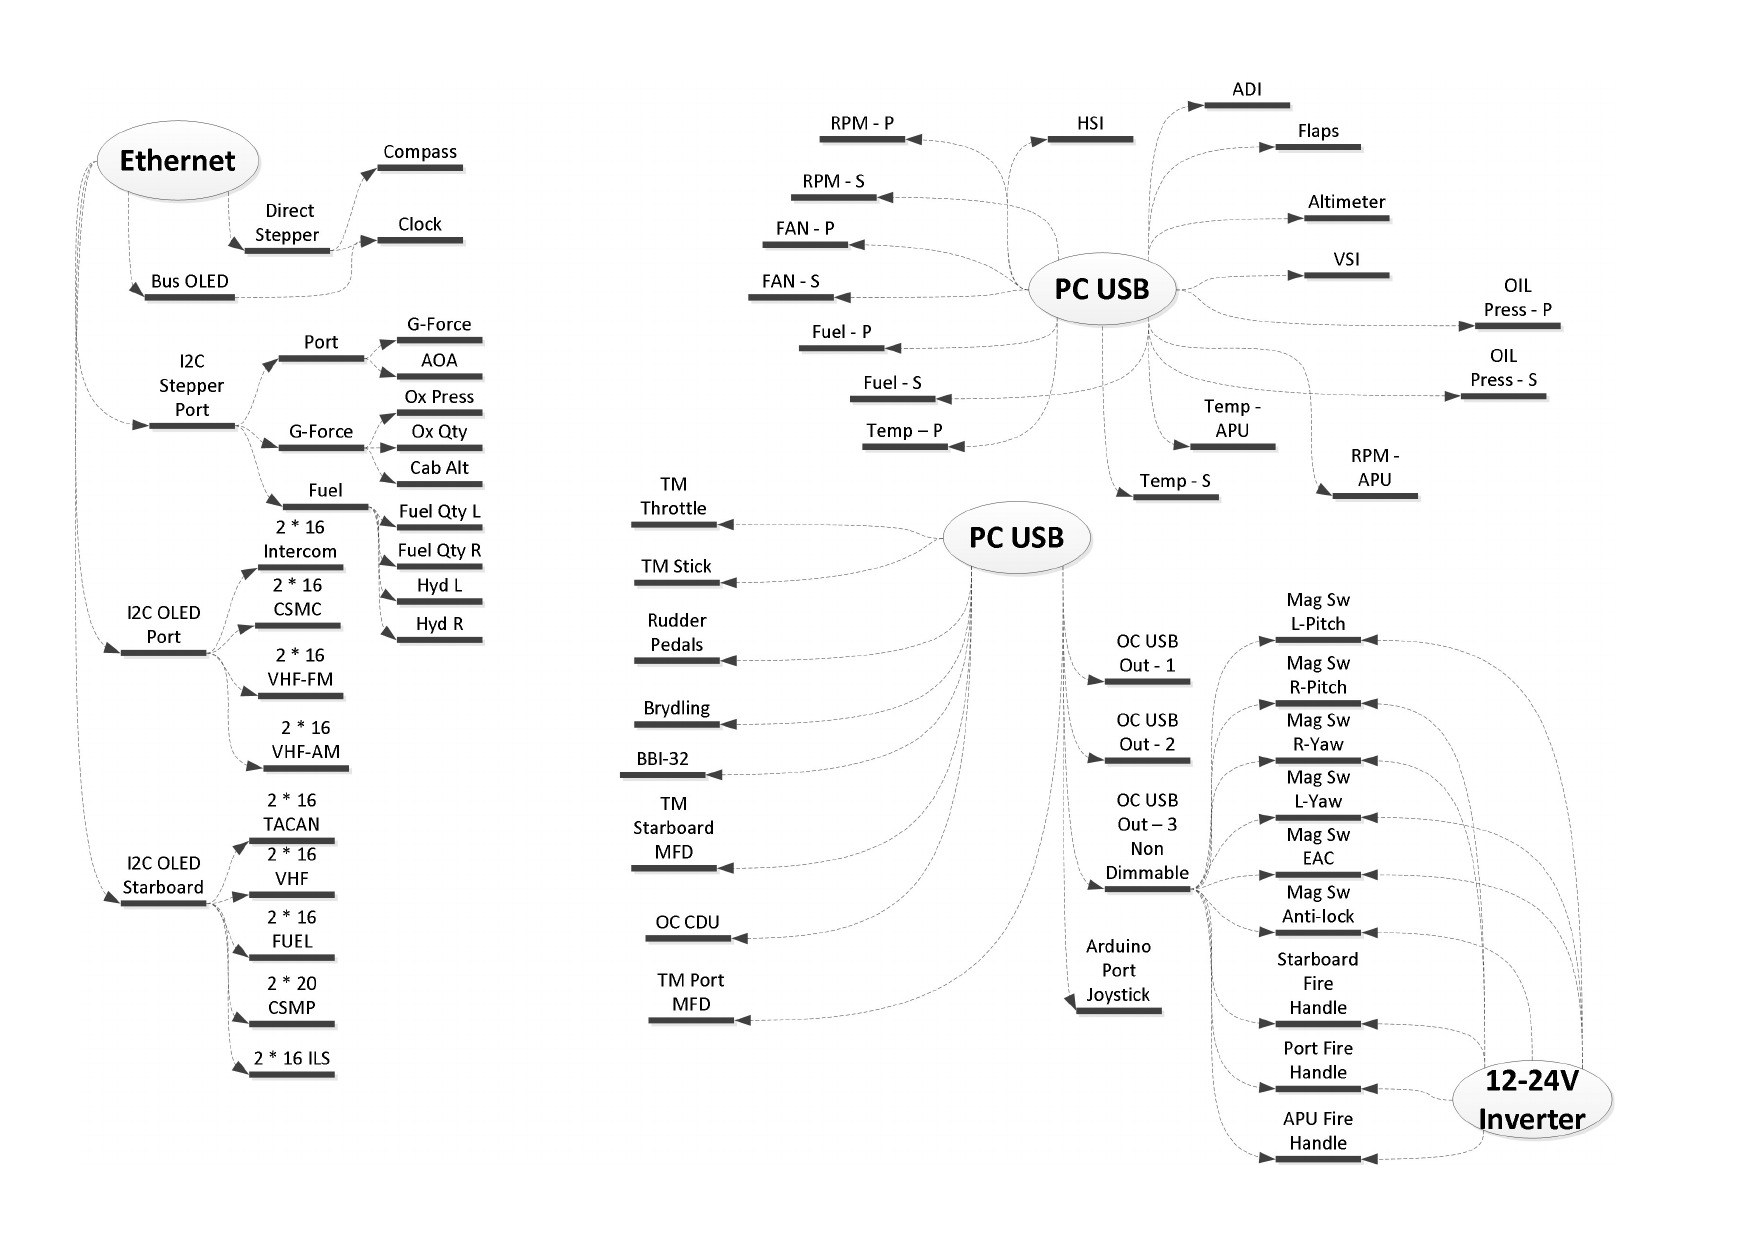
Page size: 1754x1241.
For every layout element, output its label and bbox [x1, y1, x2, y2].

picture [75, 75, 1615, 1165]
